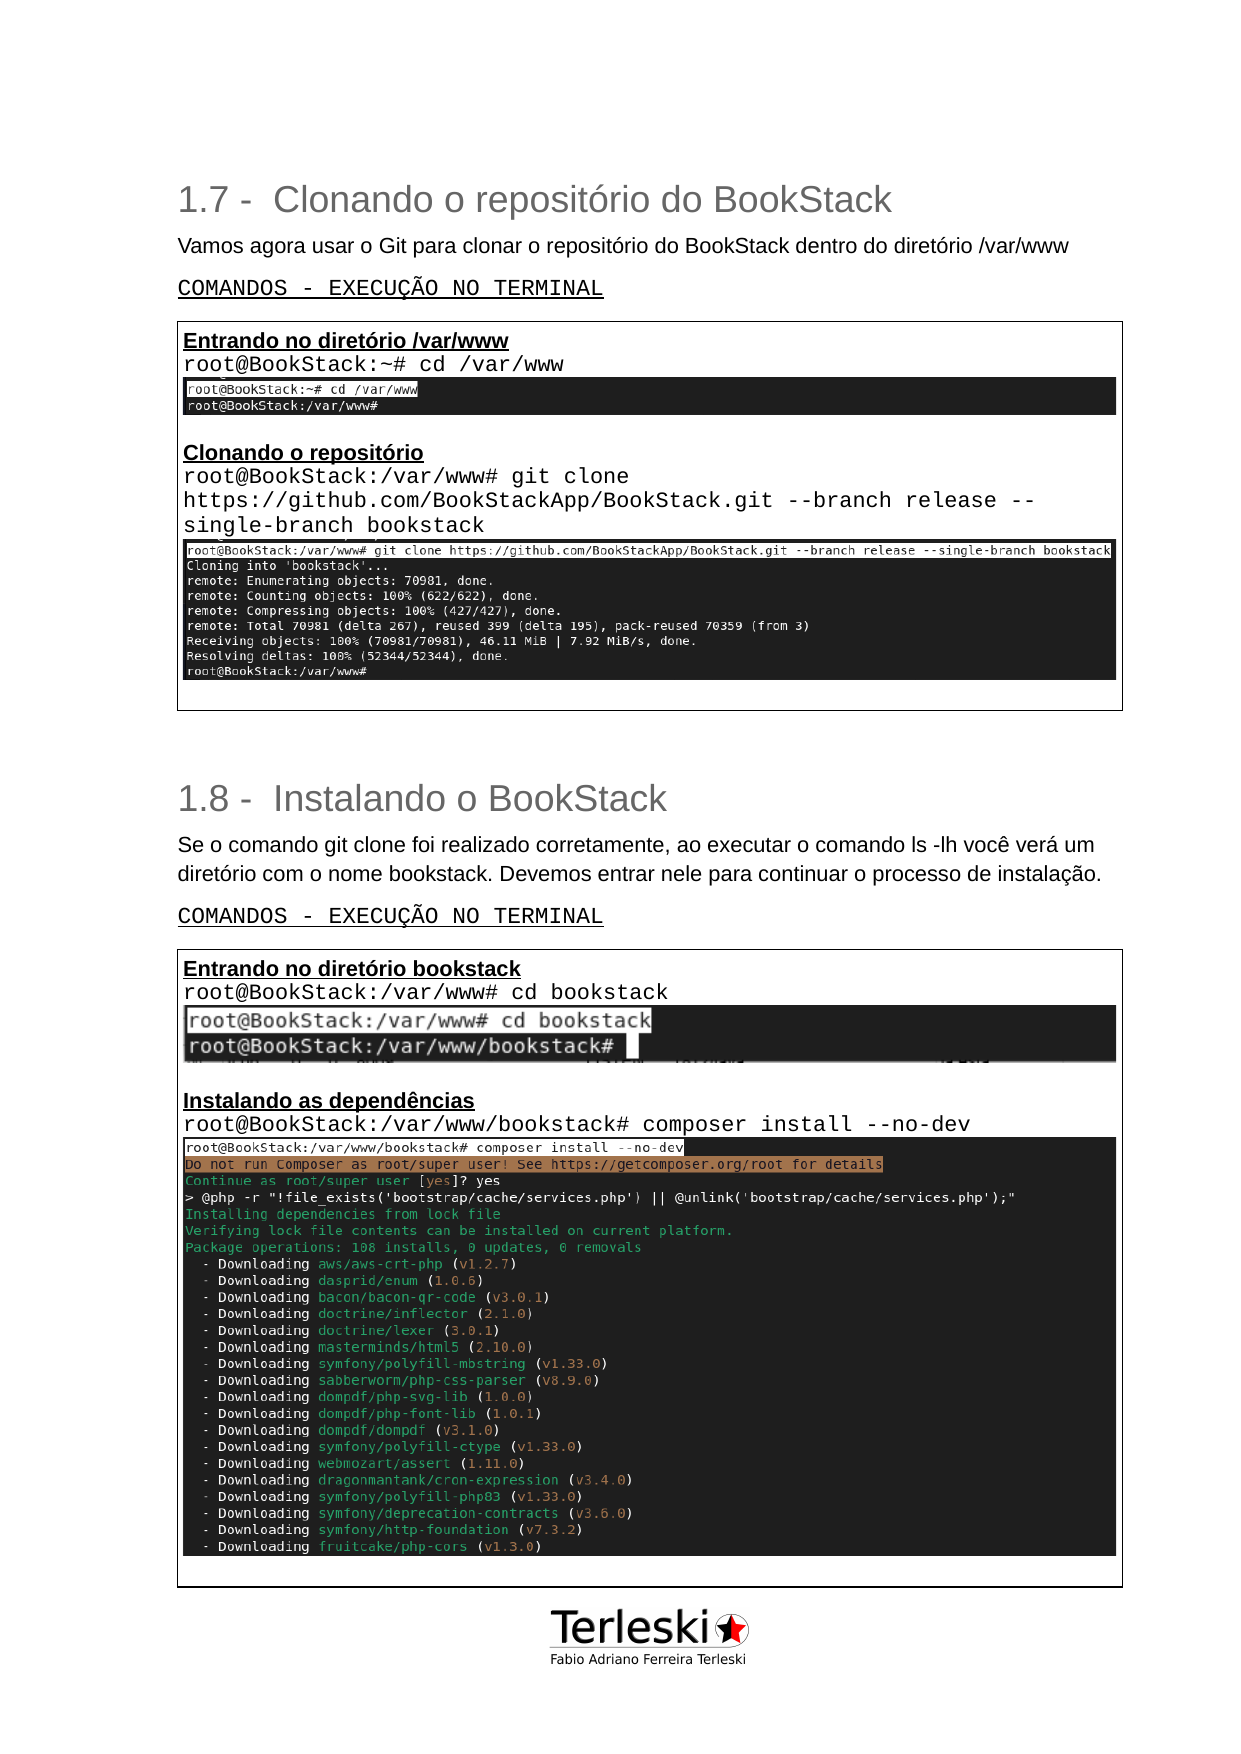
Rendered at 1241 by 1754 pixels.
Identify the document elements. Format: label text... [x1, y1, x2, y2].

text COMANDOS - EXECUÇÃO NO TERMINAL [177, 904, 1122, 931]
picture [182, 539, 1117, 680]
picture [182, 1137, 1117, 1556]
picture [549, 1607, 750, 1667]
picture [182, 1005, 1117, 1063]
subtitle 1.7 - Clonando o repositório do BookStack [177, 177, 1122, 220]
text Vamos agora usar o Git para clonar o repositório do BookStack dentro do diretório /var/www [177, 233, 1122, 258]
subtitle 1.8 - Instalando o BookStack [177, 776, 1122, 819]
text Se o comando git clone foi realizado corretamente, ao executar o comando ls -lh você verá um diretório com o nome bookstack. Devemos entrar nele para continuar o processo de instalação. [177, 832, 1122, 886]
table_header Entrando no diretório bookstack root@BookStack:/var/www# cd bookstack Instalando as dependências root@BookStack:/var/www/bookstack# composer install --no-dev [178, 950, 1122, 1586]
table_header Entrando no diretório /var/www root@BookStack:~# cd /var/www Clonando o repositório root@BookStack:/var/www# git clone https://github.com/BookStackApp/BookStack.git --branch release --single-branch bookstack [178, 322, 1122, 710]
picture [182, 377, 1117, 415]
text COMANDOS - EXECUÇÃO NO TERMINAL [177, 276, 1122, 302]
